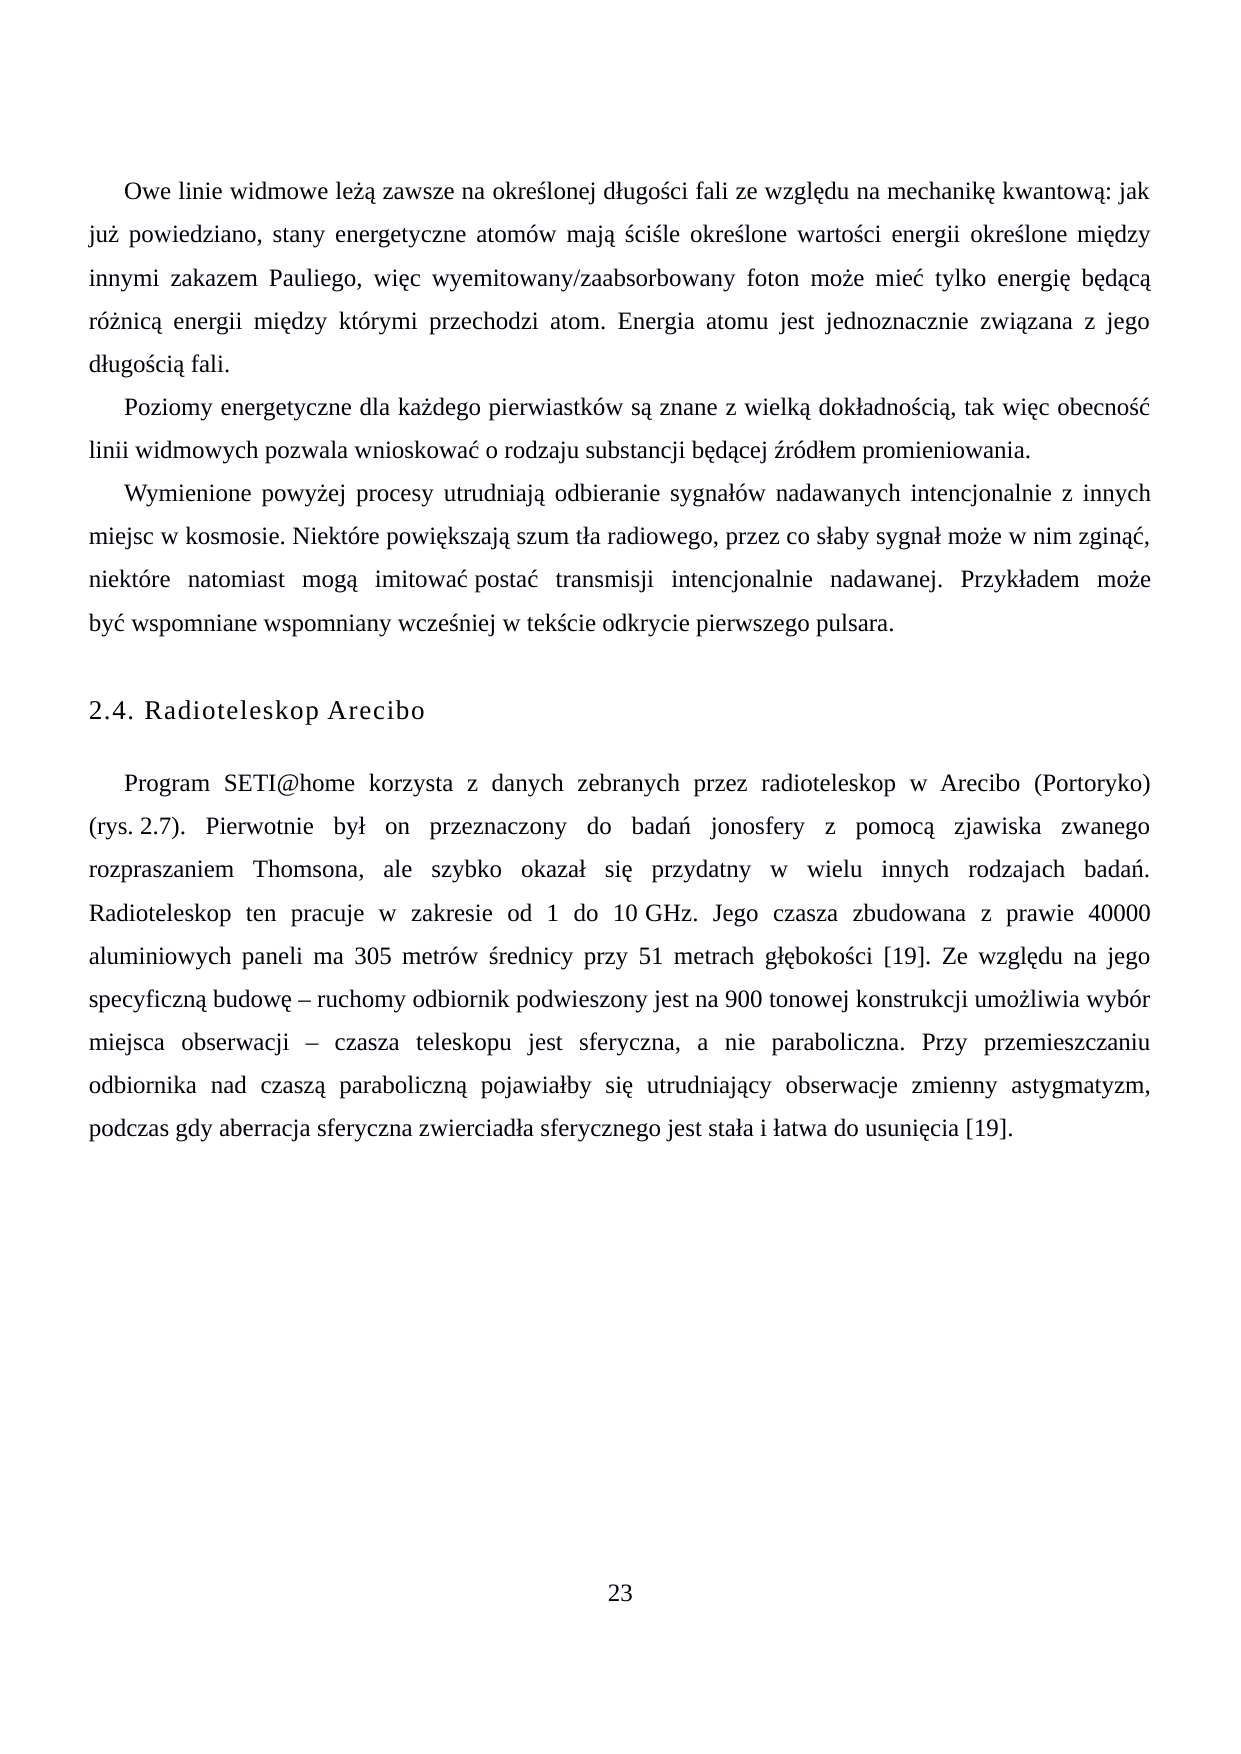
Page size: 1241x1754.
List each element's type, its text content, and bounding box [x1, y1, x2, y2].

text Wymienione powyżej procesy utrudniają odbieranie sygnałów nadawanych intencjonalnie z innych miejsc w kosmosie. Niektóre powiększają szum tła radiowego, przez co słaby sygnał może w nim zginąć, niektóre natomiast mogą imitować postać transmisji intencjonalnie nadawanej. Przykładem może być wspomniane wspomniany wcześniej w tekście odkrycie pierwszego pulsara. [88, 478, 1152, 636]
text Program SETI@home korzysta z danych zebranych przez radioteleskop w Arecibo (Portoryko) (rys. 2.7). Pierwotnie był on przeznaczony do badań jonosfery z pomocą zjawiska zwanego rozpraszaniem Thomsona, ale szybko okazał się przydatny w wielu innych rodzajach badań. Radioteleskop ten pracuje w zakresie od 1 do 10 GHz. Jego czasza zbudowana z prawie 40000 aluminiowych paneli ma 305 metrów średnicy przy 51 metrach głębokości [19]. Ze względu na jego specyficzną budowę – ruchomy odbiornik podwieszony jest na 900 tonowej konstrukcji umożliwia wybór miejsca obserwacji – czasza teleskopu jest sferyczna, a nie paraboliczna. Przy przemieszczaniu odbiornika nad czaszą paraboliczną pojawiałby się utrudniający obserwacje zmienny astygmatyzm, podczas gdy aberracja sferyczna zwierciadła sferycznego jest stała i łatwa do usunięcia [19]. [88, 768, 1152, 1142]
text Poziomy energetyczne dla każdego pierwiastków są znane z wielką dokładnością, tak więc obecność linii widmowych pozwala wnioskować o rodzaju substancji będącej źródłem promieniowania. [88, 392, 1152, 464]
subtitle 2.4. Radioteleskop Arecibo [88, 694, 1152, 725]
text Owe linie widmowe leżą zawsze na określonej długości fali ze względu na mechanikę kwantową: jak już powiedziano, stany energetyczne atomów mają ściśle określone wartości energii określone między innymi zakazem Pauliego, więc wyemitowany/zaabsorbowany foton może mieć tylko energię będącą różnicą energii między którymi przechodzi atom. Energia atomu jest jednoznacznie związana z jego długością fali. [88, 176, 1152, 378]
